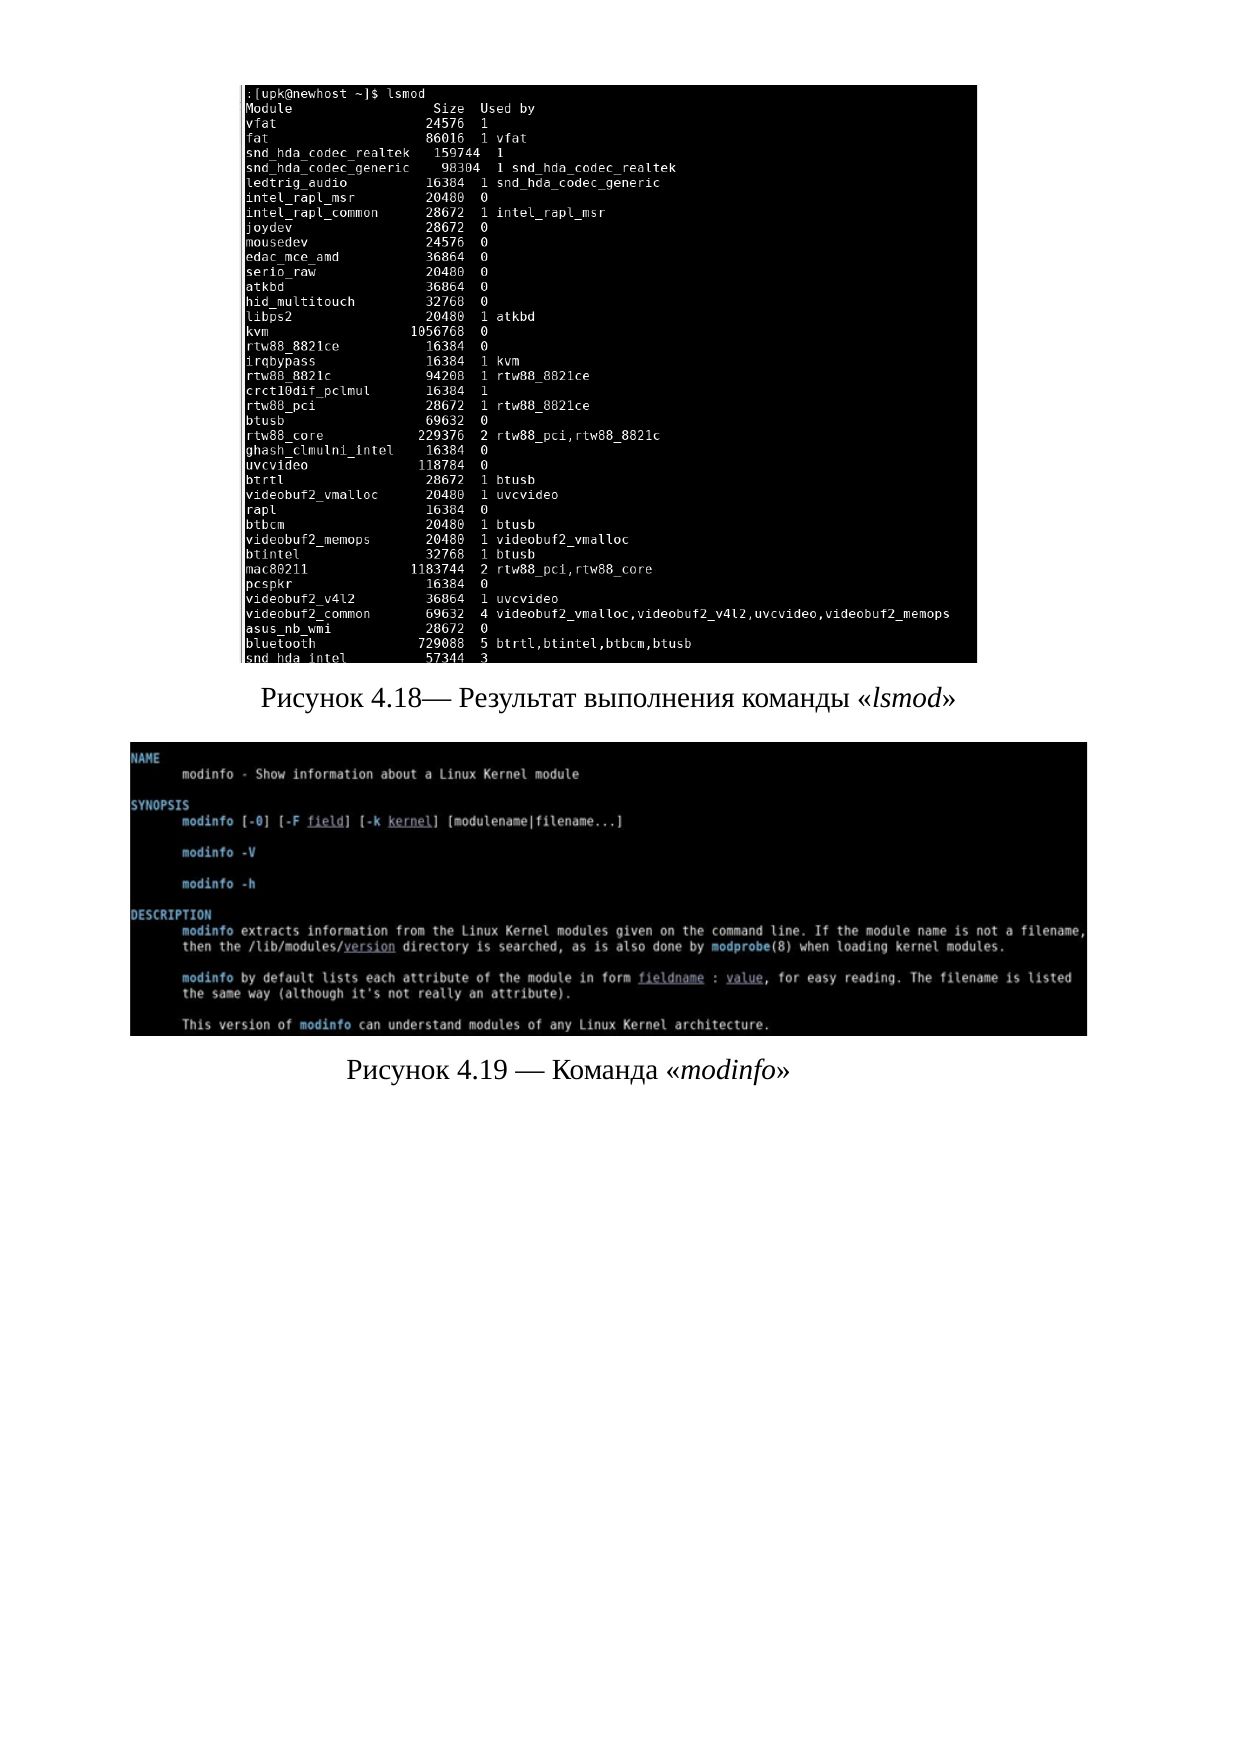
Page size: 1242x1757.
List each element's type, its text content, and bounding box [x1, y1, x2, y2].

text Рисунок 4.18— Результат выполнения команды «lsmod» [106, 75, 1110, 713]
picture [239, 85, 978, 663]
text Рисунок 4.19 — Команда «modinfo» [116, 751, 1020, 1086]
picture [129, 742, 1088, 1036]
